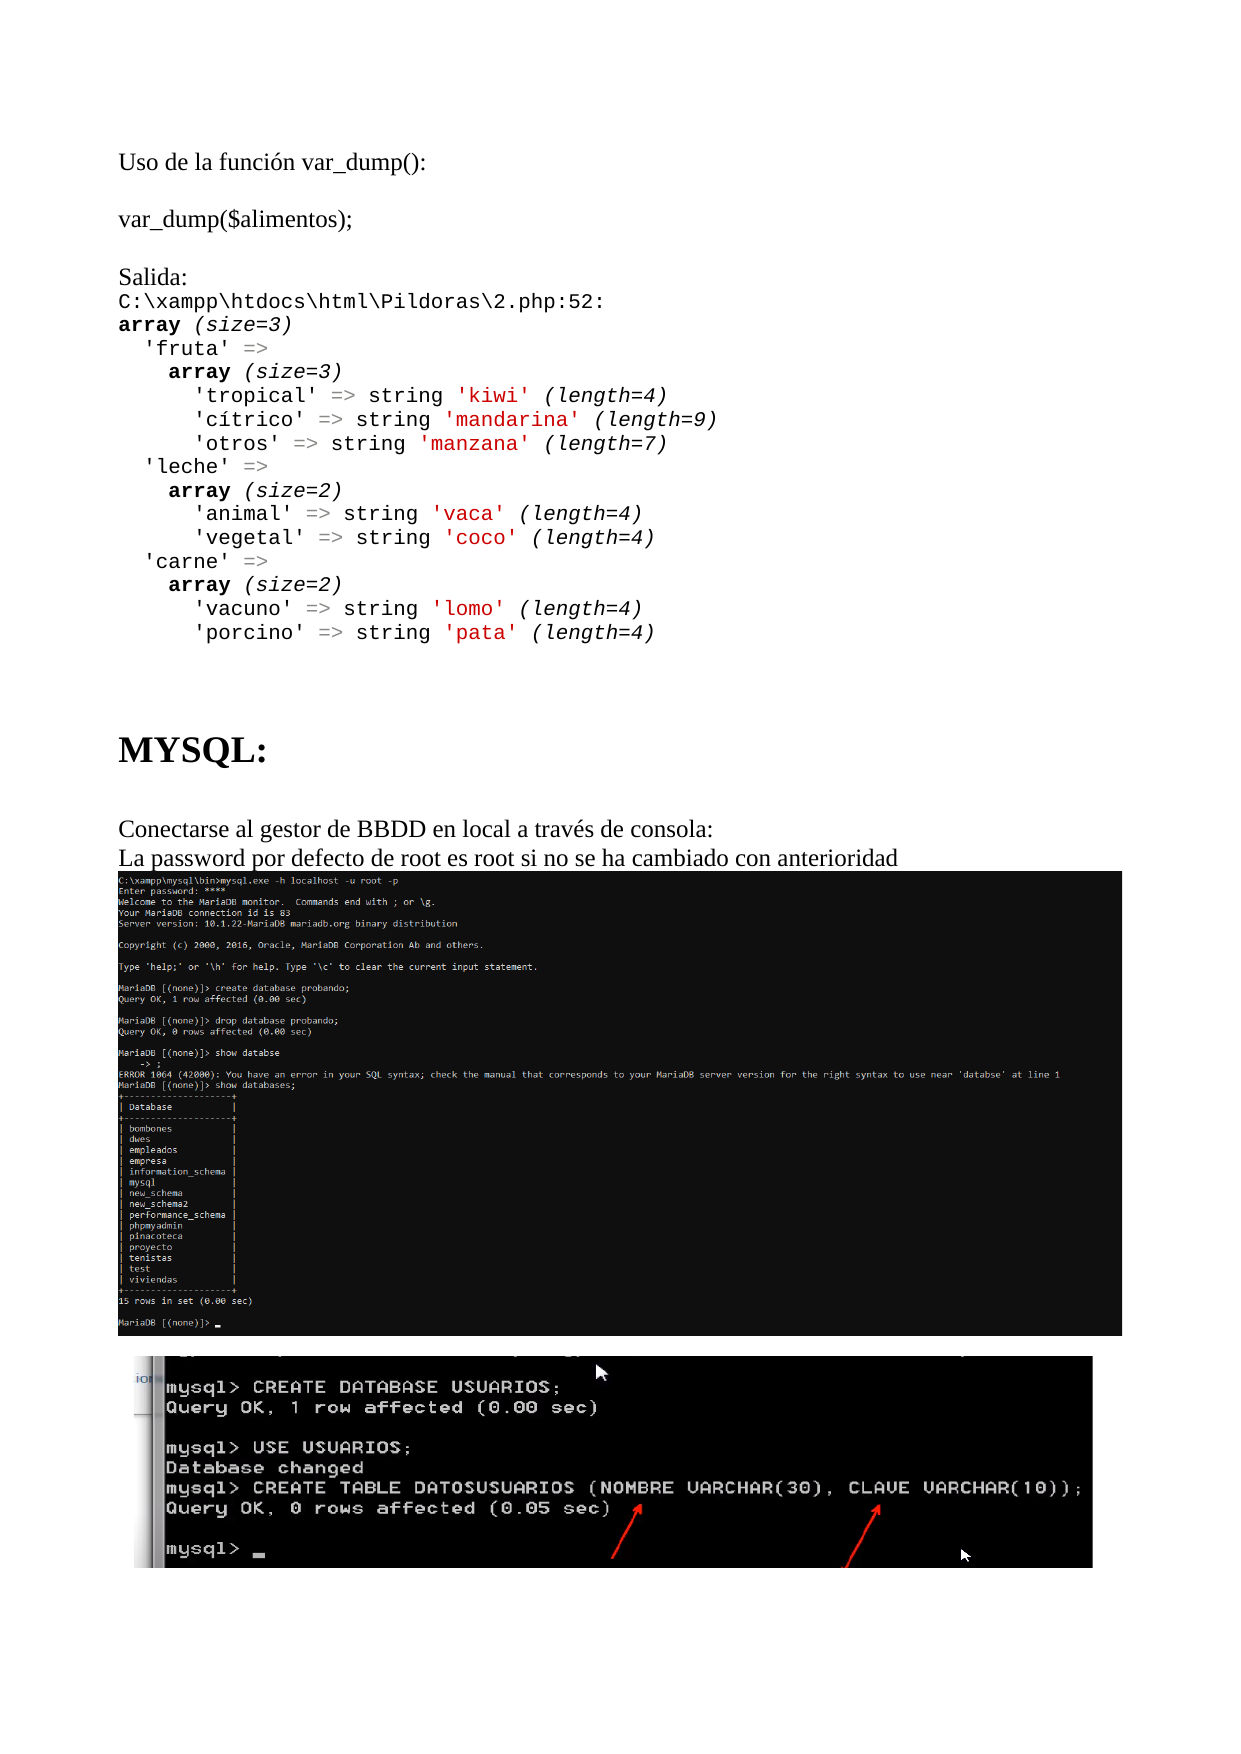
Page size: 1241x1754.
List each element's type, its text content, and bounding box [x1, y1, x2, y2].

text 'carne' => [118, 551, 1122, 574]
text La password por defecto de root es root si no se ha cambiado con anterioridad [118, 843, 1122, 871]
picture [118, 871, 1123, 1336]
text Salida: [118, 262, 1122, 291]
text 'leche' => [118, 456, 1122, 480]
picture [133, 1356, 1093, 1568]
text 'porcino' => string 'pata' (length=4) [118, 622, 1122, 645]
text Conectarse al gestor de BBDD en local a través de consola: [118, 814, 1122, 843]
text Uso de la función var_dump(): [118, 147, 1122, 176]
text 'fruta' => [118, 338, 1122, 362]
text 'animal' => string 'vaca' (length=4) [118, 503, 1122, 527]
text array (size=3) [118, 362, 1122, 385]
text array (size=2) [118, 574, 1122, 598]
text 'vegetal' => string 'coco' (length=4) [118, 527, 1122, 551]
text 'otros' => string 'manzana' (length=7) [118, 432, 1122, 456]
text array (size=3) [118, 314, 1122, 338]
text 'cítrico' => string 'mandarina' (length=9) [118, 409, 1122, 432]
text 'vacuno' => string 'lomo' (length=4) [118, 598, 1122, 622]
text array (size=2) [118, 480, 1122, 503]
text var_dump($alimentos); [118, 204, 1122, 233]
text 'tropical' => string 'kiwi' (length=4) [118, 385, 1122, 409]
text C:\xampp\htdocs\html\Pildoras\2.php:52: [118, 291, 1122, 314]
text MYSQL: [118, 728, 1122, 771]
